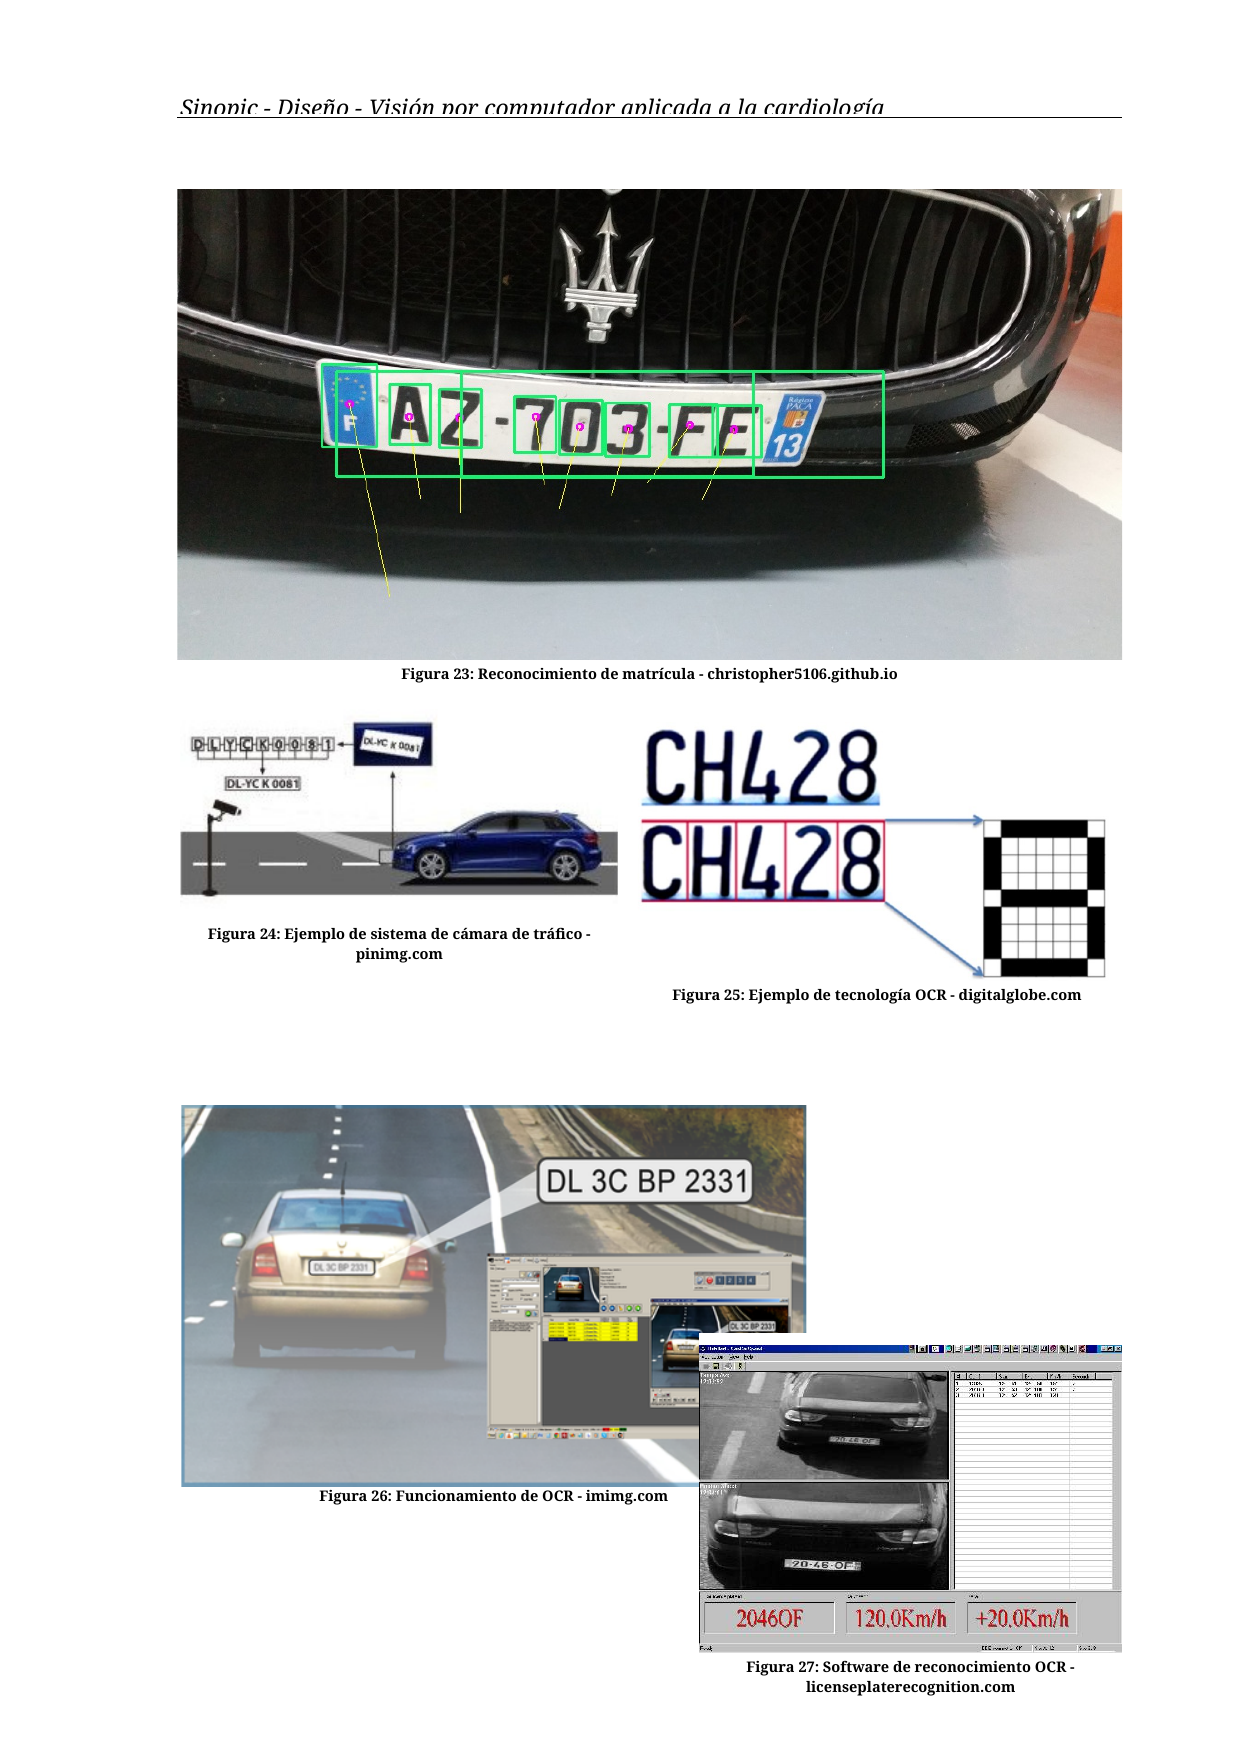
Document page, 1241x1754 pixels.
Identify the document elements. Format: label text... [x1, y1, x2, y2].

picture [181, 1105, 1122, 1653]
text Figura 27: Software de reconocimiento OCR - licenseplaterecognition.com [699, 1653, 1122, 1697]
text Figura 25: Ejemplo de tecnología OCR - digitalglobe.com [628, 981, 1126, 1004]
text Figura 24: Ejemplo de sistema de cámara de tráfico - pinimg.com [180, 920, 618, 963]
text Figura 26: Funcionamiento de OCR - imimg.com [181, 1487, 699, 1506]
picture [180, 709, 618, 920]
picture [628, 722, 1126, 981]
picture [177, 189, 1123, 660]
text Figura 23: Reconocimiento de matrícula - christopher5106.github.io [177, 660, 1122, 684]
